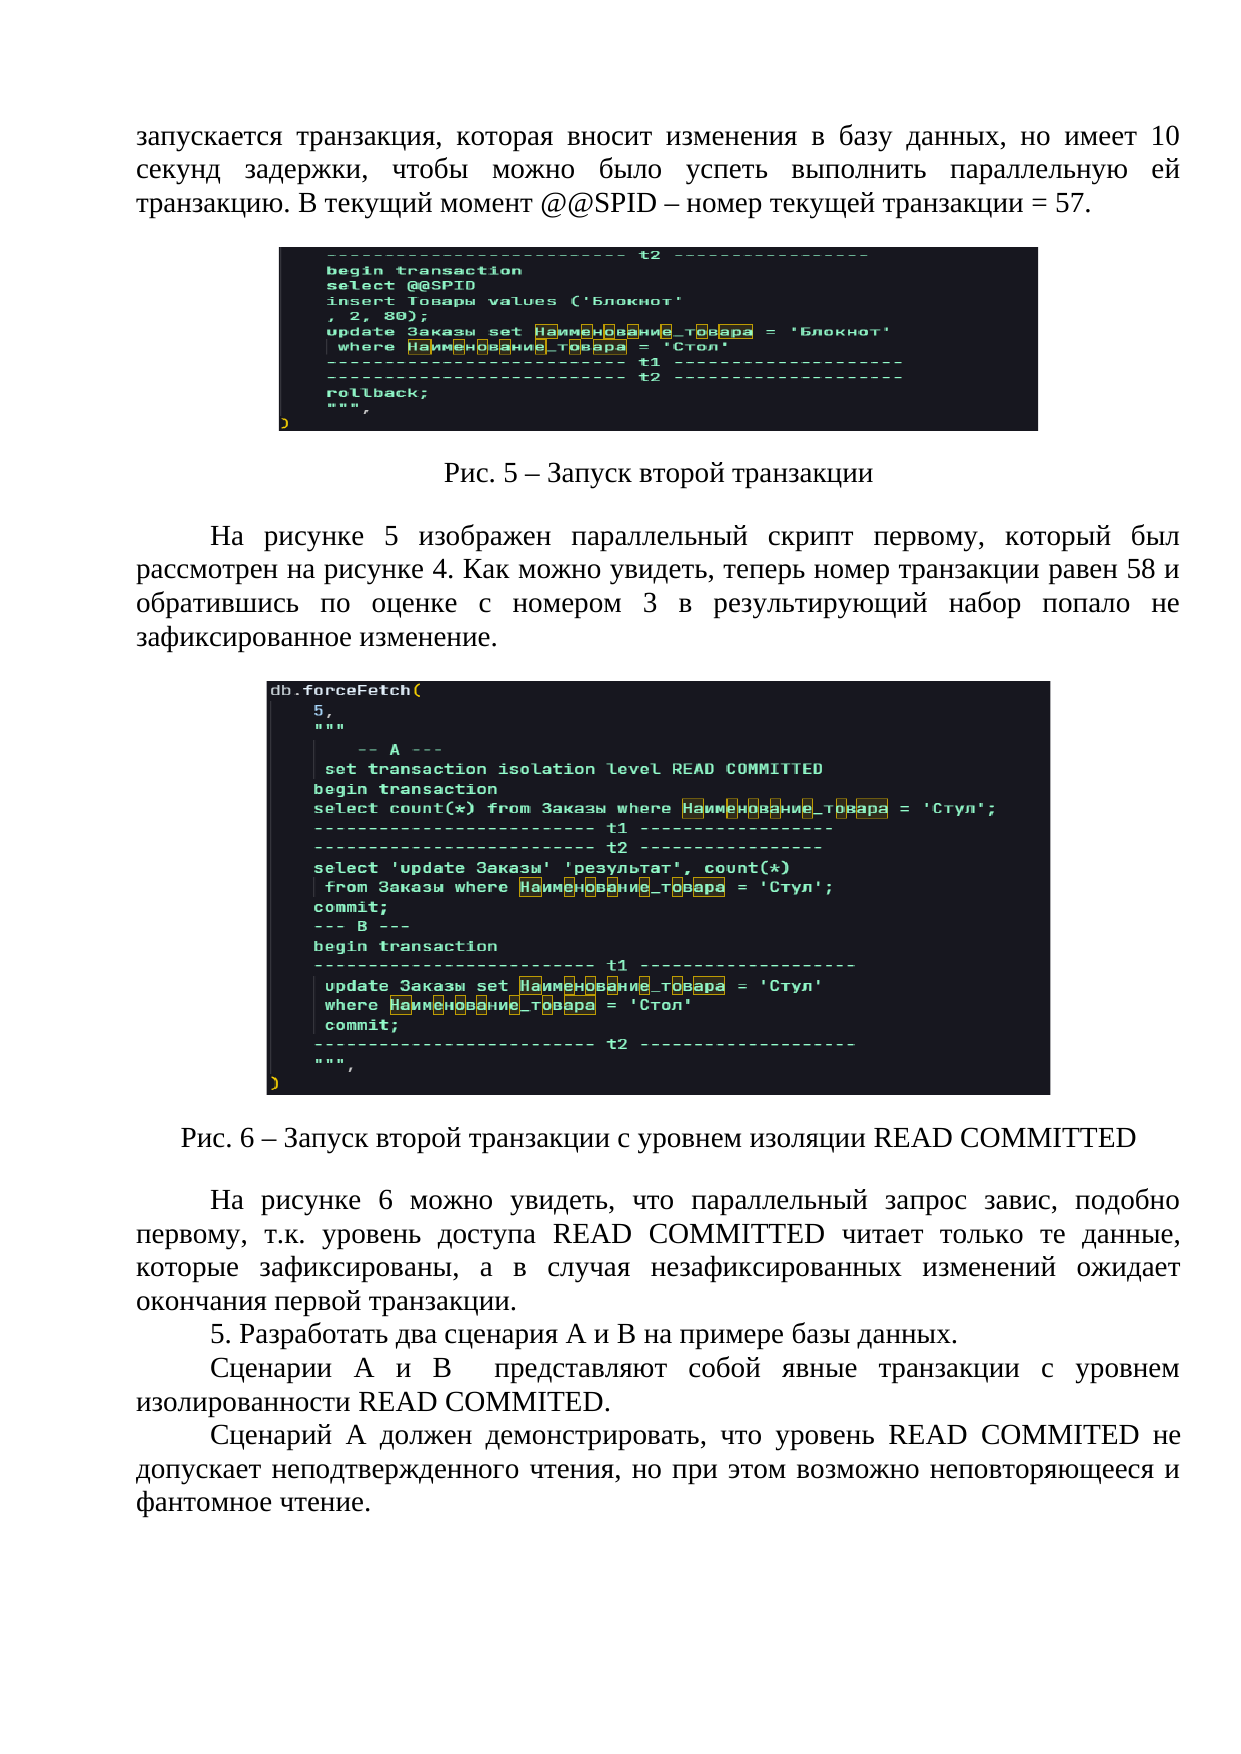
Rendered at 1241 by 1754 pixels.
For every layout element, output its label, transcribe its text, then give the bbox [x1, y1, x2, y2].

text Сценарии A и В представляют собой явные транзакции с уровнем изолированности READ COMMITED. [136, 1350, 1181, 1417]
picture [278, 247, 1039, 431]
picture [266, 681, 1051, 1095]
text Сценарий A должен демонстрировать, что уровень READ COMMITED не допускает неподтвержденного чтения, но при этом возможно неповторяющееся и фантомное чтение. [136, 1417, 1181, 1518]
text Рис. 6 – Запуск второй транзакции с уровнем изоляции READ COMMITTED [136, 1120, 1181, 1153]
text 5. Разработать два сценария A и B на примере базы данных. [136, 1317, 1181, 1350]
text Рис. 5 – Запуск второй транзакции [136, 455, 1181, 489]
text На рисунке 6 можно увидеть, что параллельный запрос завис, подобно первому, т.к. уровень доступа READ COMMITTED читает только те данные, которые зафиксированы, а в случая незафиксированных изменений ожидает окончания первой транзакции. [136, 1182, 1181, 1317]
text запускается транзакция, которая вносит изменения в базу данных, но имеет 10 секунд задержки, чтобы можно было успеть выполнить параллельную ей транзакцию. В текущий момент @@SPID – номер текущей транзакции = 57. [136, 118, 1181, 219]
text На рисунке 5 изображен параллельный скрипт первому, который был рассмотрен на рисунке 4. Как можно увидеть, теперь номер транзакции равен 58 и обратившись по оценке с номером 3 в результирующий набор попало не зафиксированное изменение. [136, 518, 1181, 652]
